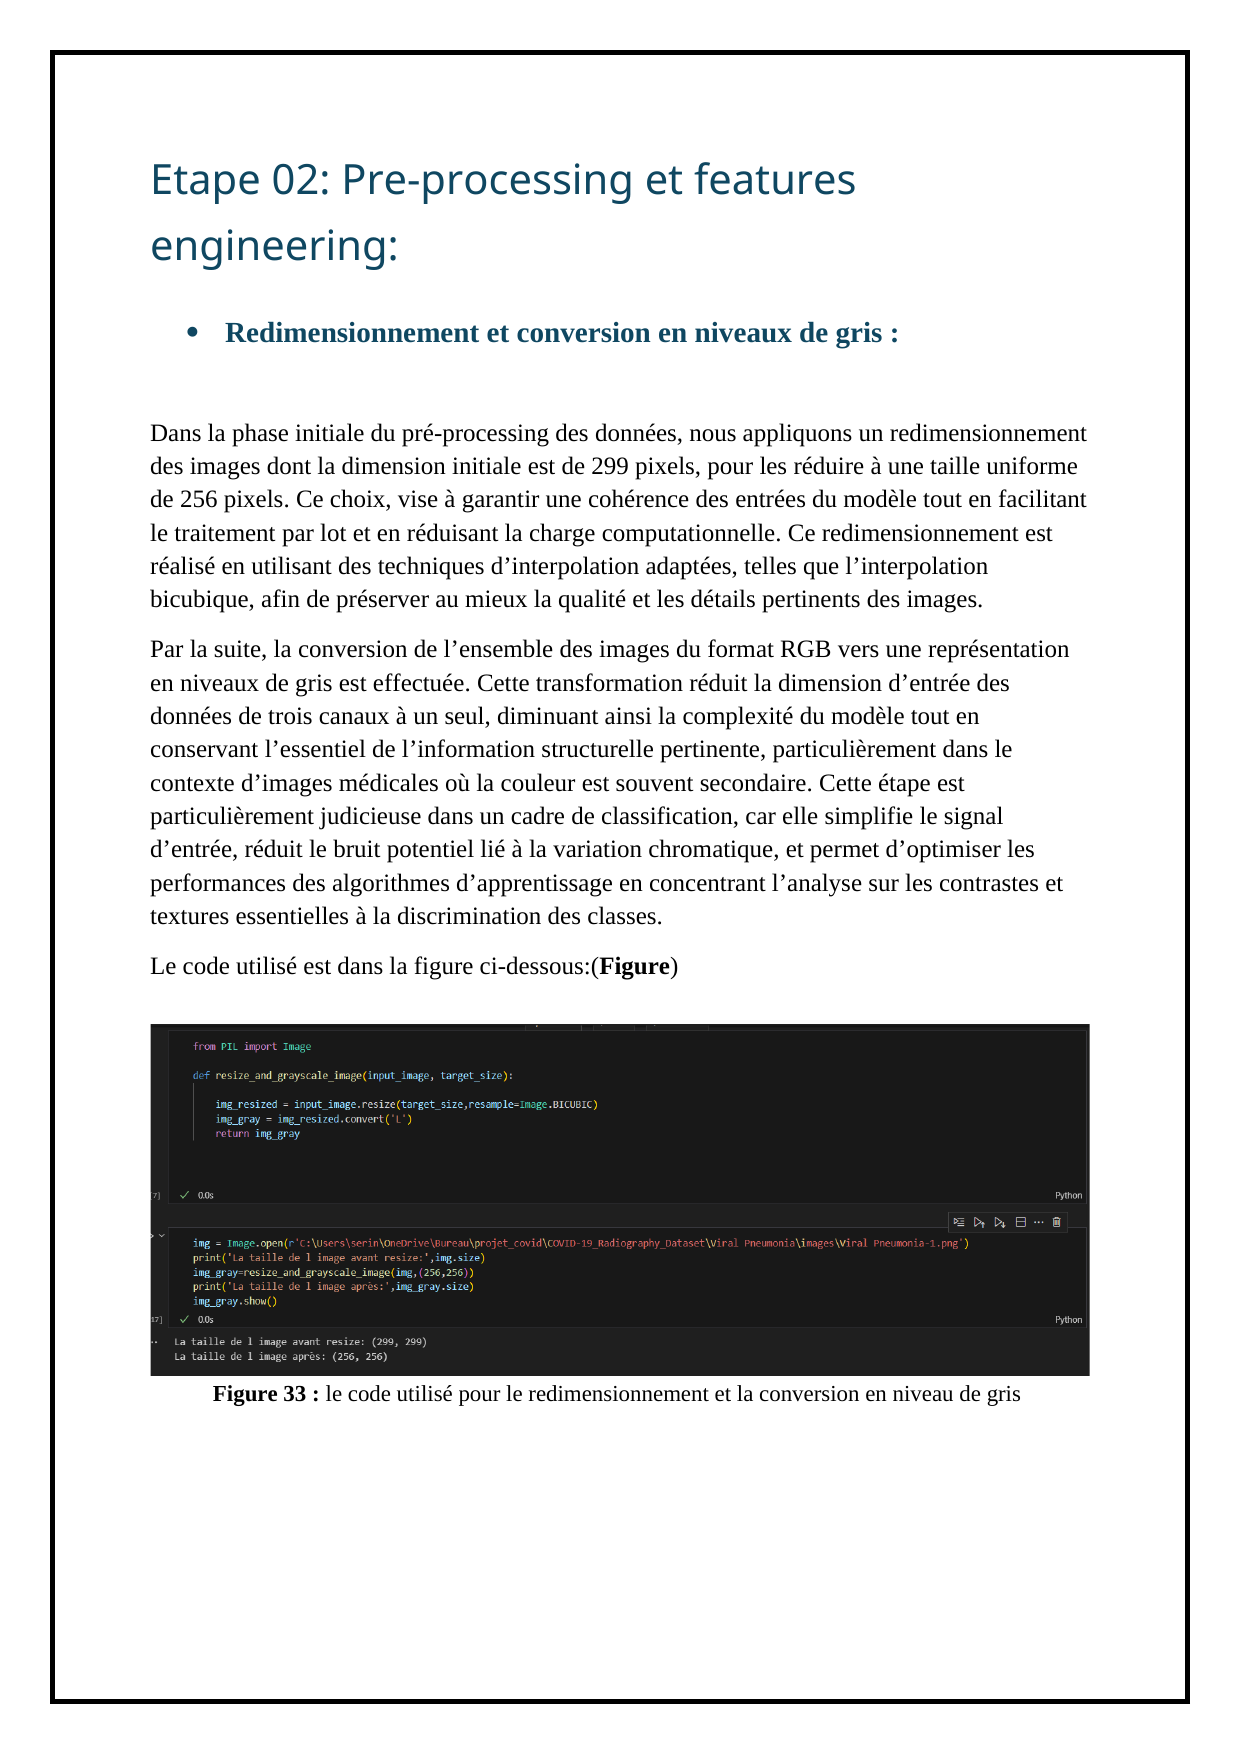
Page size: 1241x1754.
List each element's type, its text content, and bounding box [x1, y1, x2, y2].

text Figure 33 : le code utilisé pour le redimensionnement et la conversion en niveau de gris [150, 1376, 1090, 1406]
text Etape 02: Pre-processing et features engineering: [150, 150, 1090, 273]
list Redimensionnement et conversion en niveaux de gris : [187, 315, 1090, 349]
text Le code utilisé est dans la figure ci-dessous:(Figure) [150, 951, 1090, 980]
text Par la suite, la conversion de l’ensemble des images du format RGB vers une représentation en niveaux de gris est effectuée. Cette transformation réduit la dimension d’entrée des données de trois canaux à un seul, diminuant ainsi la complexité du modèle tout en conservant l’essentiel de l’information structurelle pertinente, particulièrement dans le contexte d’images médicales où la couleur est souvent secondaire. Cette étape est particulièrement judicieuse dans un cadre de classification, car elle simplifie le signal d’entrée, réduit le bruit potentiel lié à la variation chromatique, et permet d’optimiser les performances des algorithmes d’apprentissage en concentrant l’analyse sur les contrastes et textures essentielles à la discrimination des classes. [150, 634, 1090, 930]
text Dans la phase initiale du pré-processing des données, nous appliquons un redimensionnement des images dont la dimension initiale est de 299 pixels, pour les réduire à une taille uniforme de 256 pixels. Ce choix, vise à garantir une cohérence des entrées du modèle tout en facilitant le traitement par lot et en réduisant la charge computationnelle. Ce redimensionnement est réalisé en utilisant des techniques d’interpolation adaptées, telles que l’interpolation bicubique, afin de préserver au mieux la qualité et les détails pertinents des images. [150, 418, 1090, 613]
text [150, 1001, 1090, 1024]
